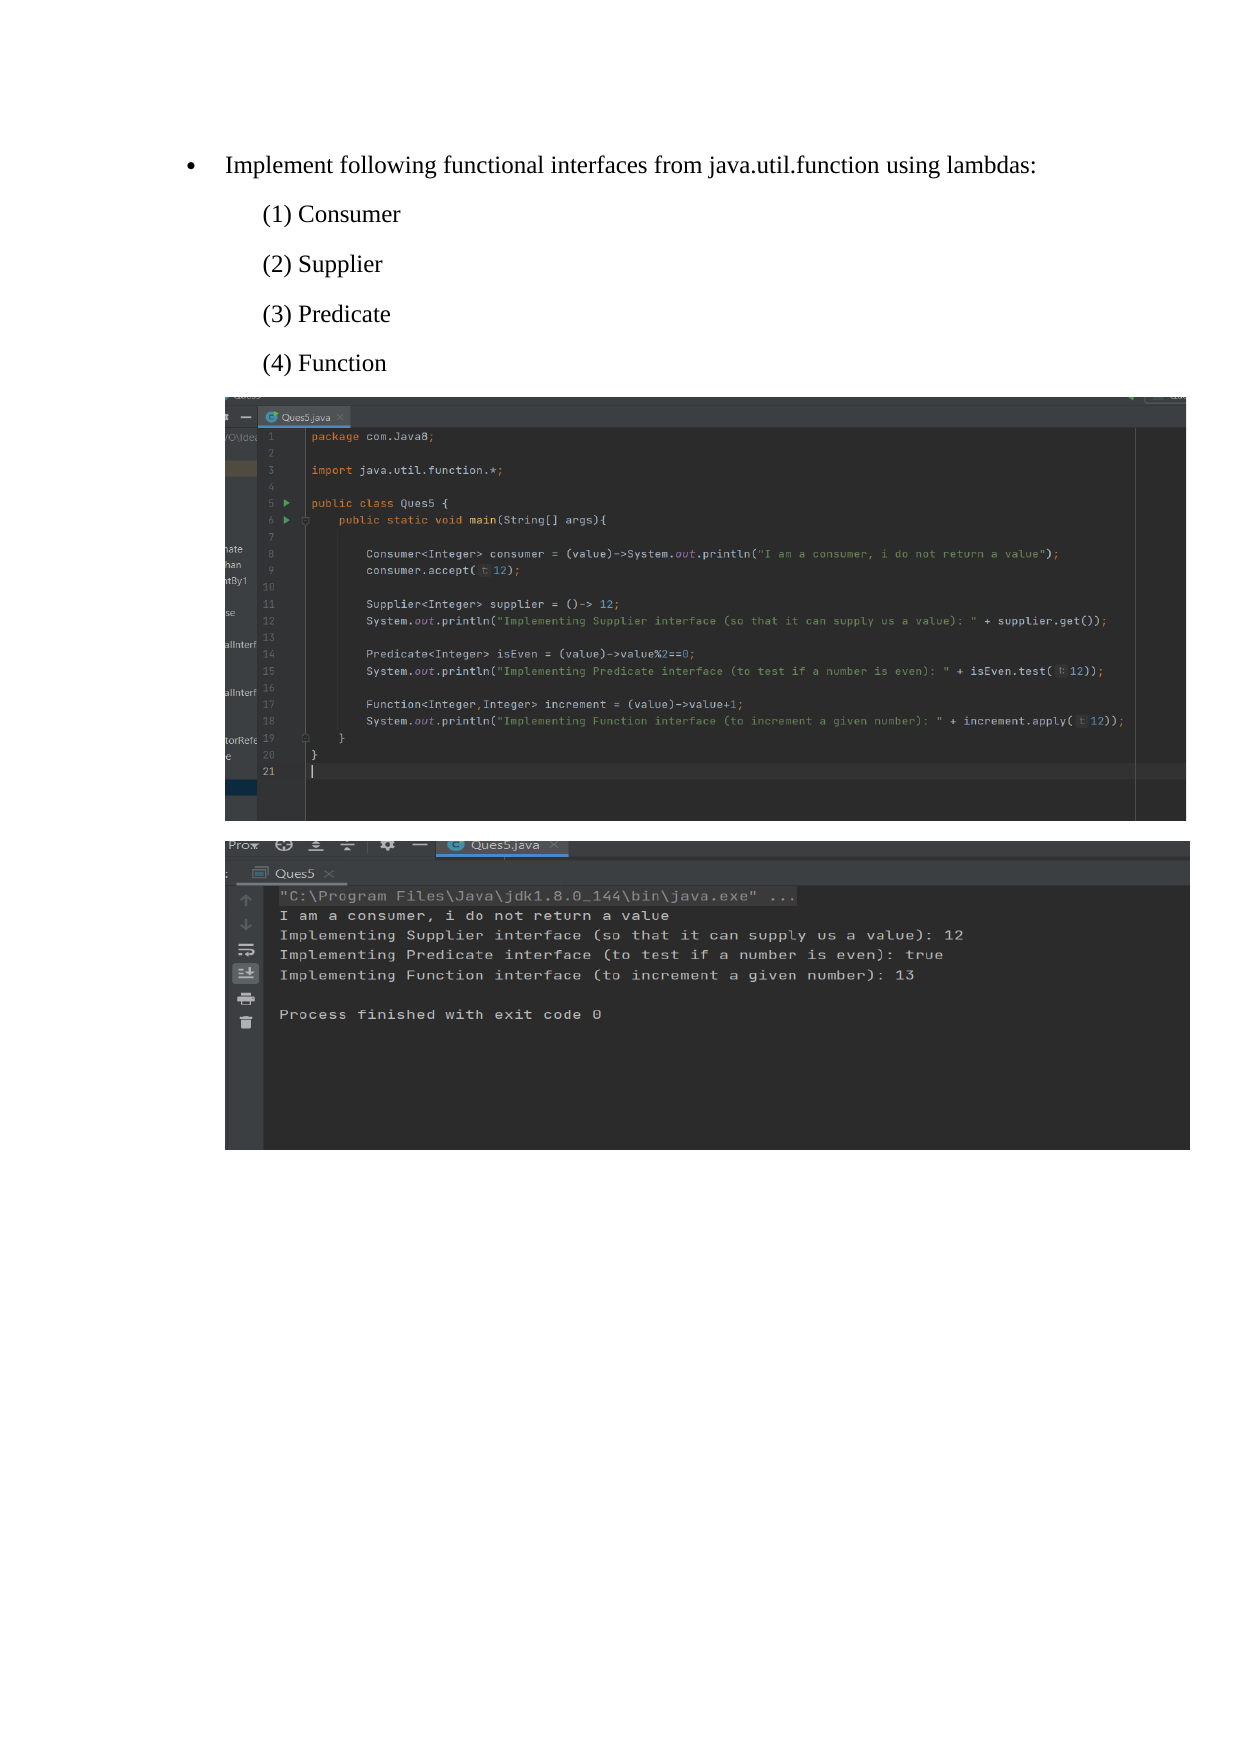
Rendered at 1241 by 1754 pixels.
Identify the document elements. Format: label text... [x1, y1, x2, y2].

picture [225, 841, 363, 1005]
text (1) Consumer [262, 199, 1090, 228]
text (4) Function [262, 348, 1090, 377]
picture [225, 397, 1187, 821]
list Implement following functional interfaces from java.util.function using lambdas: [187, 150, 1090, 179]
text (2) Supplier [262, 249, 1090, 278]
text (3) Predicate [262, 299, 1090, 327]
